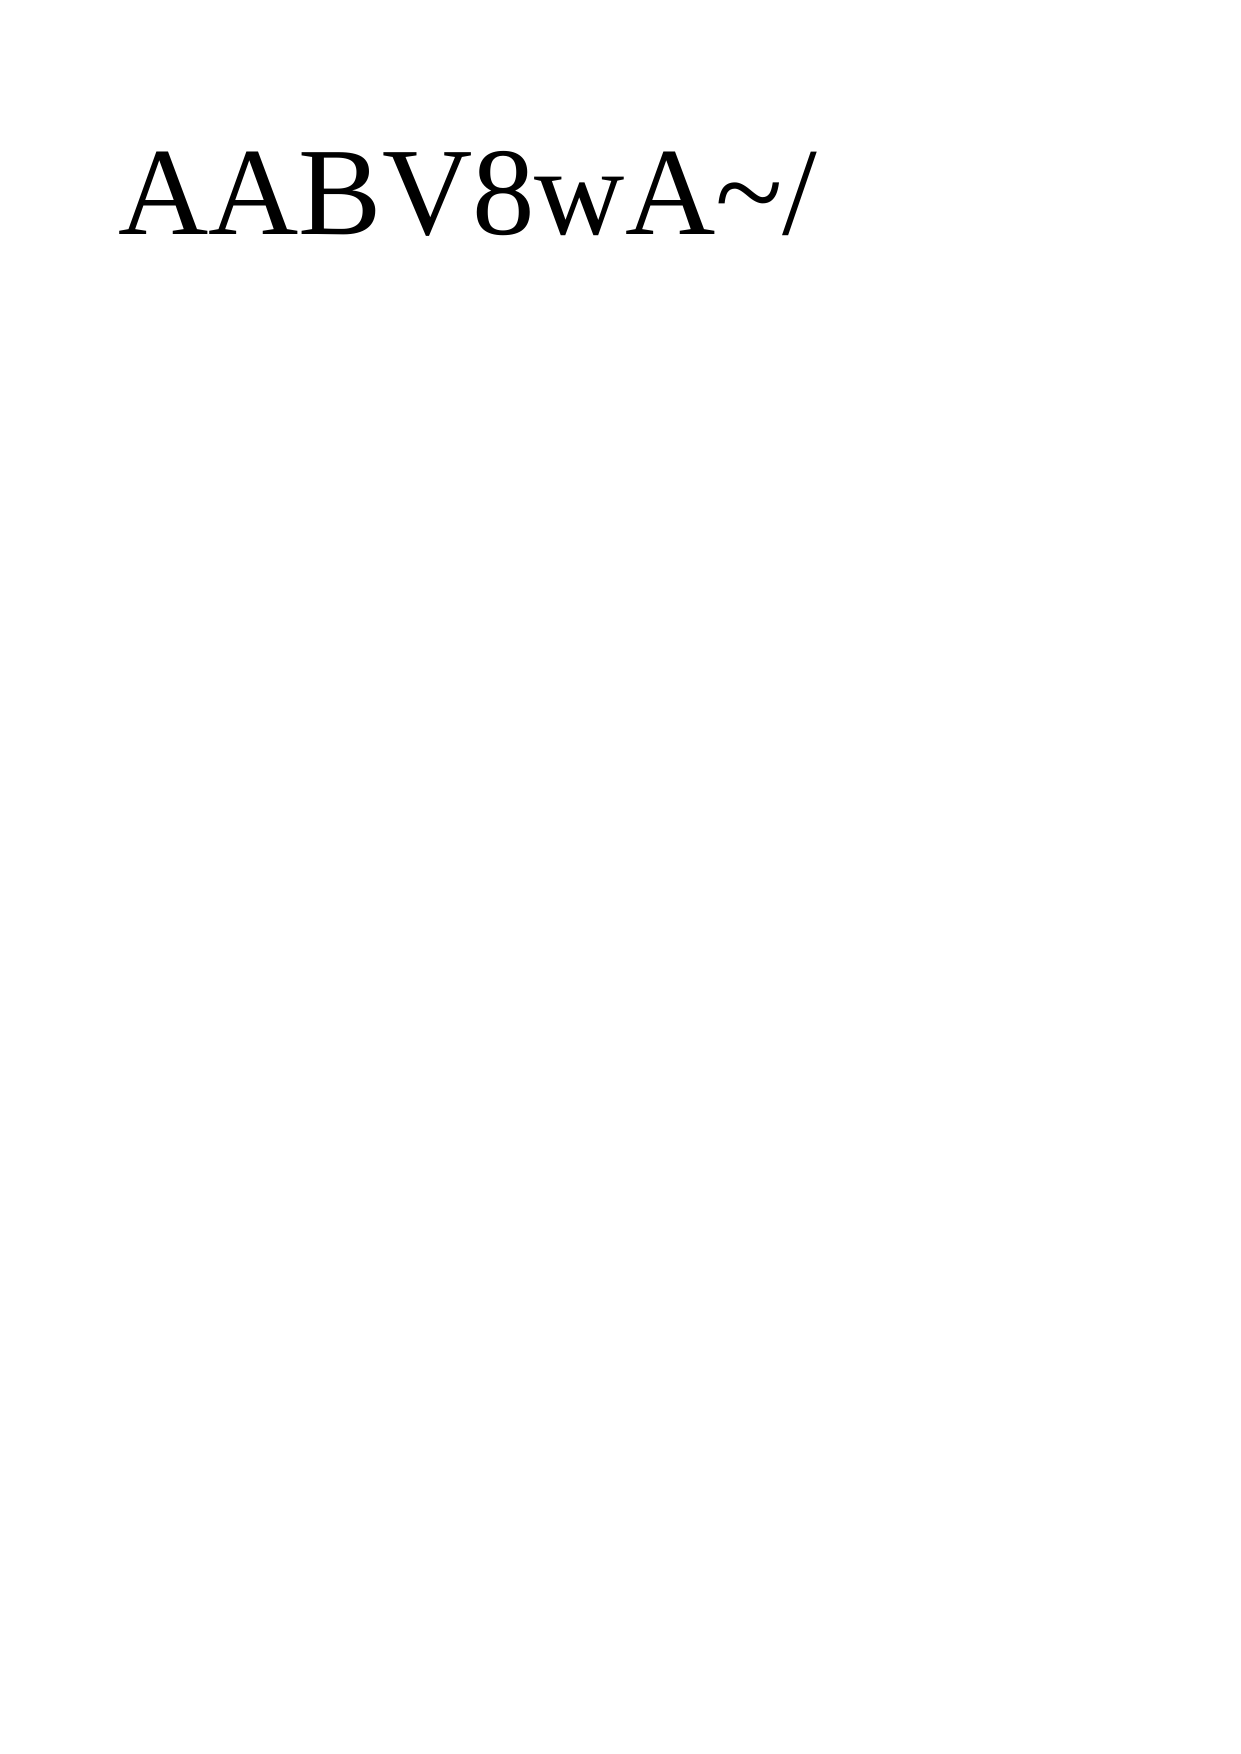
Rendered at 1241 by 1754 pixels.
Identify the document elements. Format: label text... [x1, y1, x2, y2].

text AABV8wA~/ [118, 118, 1122, 262]
